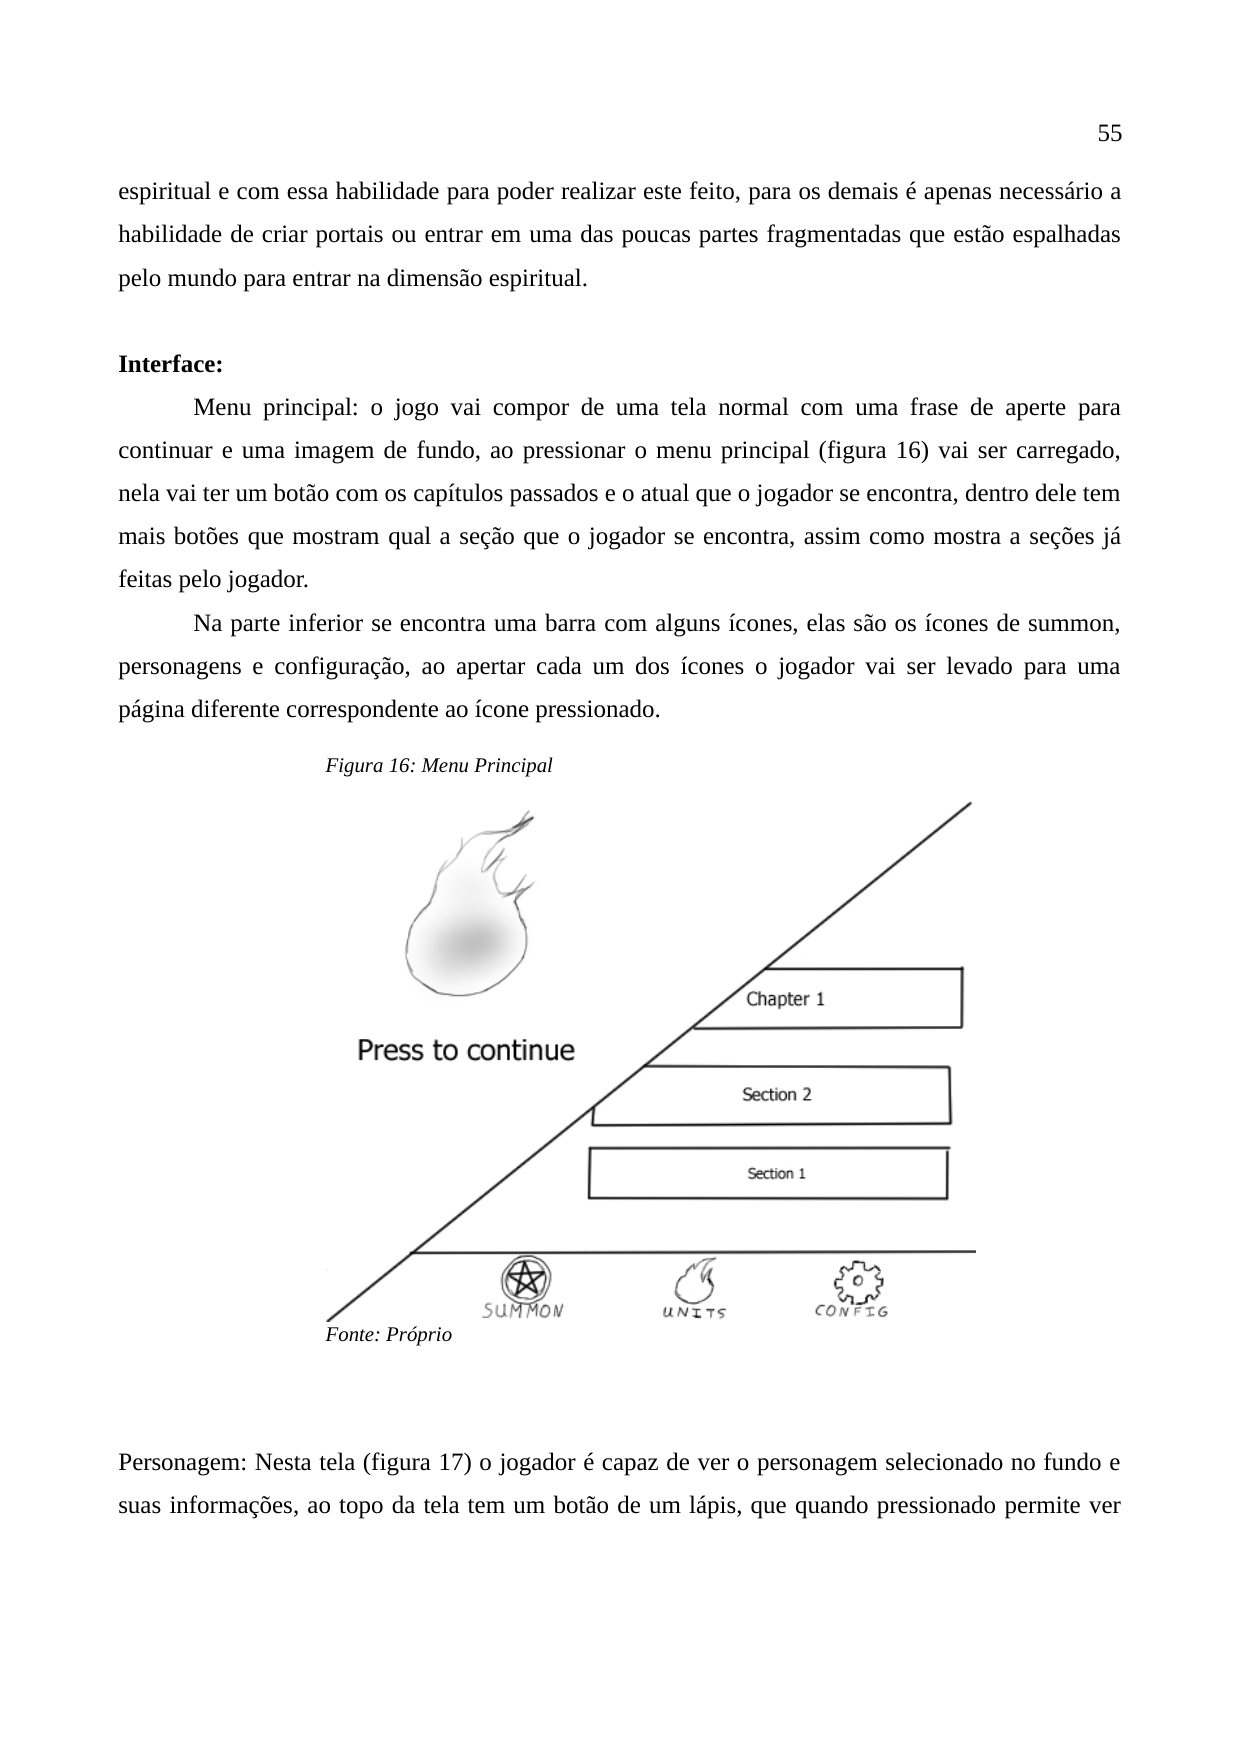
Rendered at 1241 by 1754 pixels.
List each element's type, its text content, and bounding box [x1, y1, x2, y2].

text Menu principal: o jogo vai compor de uma tela normal com uma frase de aperte para continuar e uma imagem de fundo, ao pressionar o menu principal (figura 16) vai ser carregado, nela vai ter um botão com os capítulos passados e o atual que o jogador se encontra, dentro dele tem mais botões que mostram qual a seção que o jogador se encontra, assim como mostra a seções já feitas pelo jogador. [118, 392, 1122, 593]
text Figura 16: Menu Principal [325, 753, 976, 777]
text Fonte: Próprio [325, 1322, 976, 1346]
text espiritual e com essa habilidade para poder realizar este feito, para os demais é apenas necessário a habilidade de criar portais ou entrar em uma das poucas partes fragmentadas que estão espalhadas pelo mundo para entrar na dimensão espiritual. [118, 176, 1122, 291]
text Na parte inferior se encontra uma barra com alguns ícones, elas são os ícones de summon, personagens e configuração, ao apertar cada um dos ícones o jogador vai ser levado para uma página diferente correspondente ao ícone pressionado. [118, 608, 1122, 723]
picture [325, 801, 976, 1322]
text Interface: [118, 349, 1122, 378]
text Personagem: Nesta tela (figura 17) o jogador é capaz de ver o personagem selecionado no fundo e suas informações, ao topo da tela tem um botão de um lápis, que quando pressionado permite ver [118, 1447, 1122, 1519]
